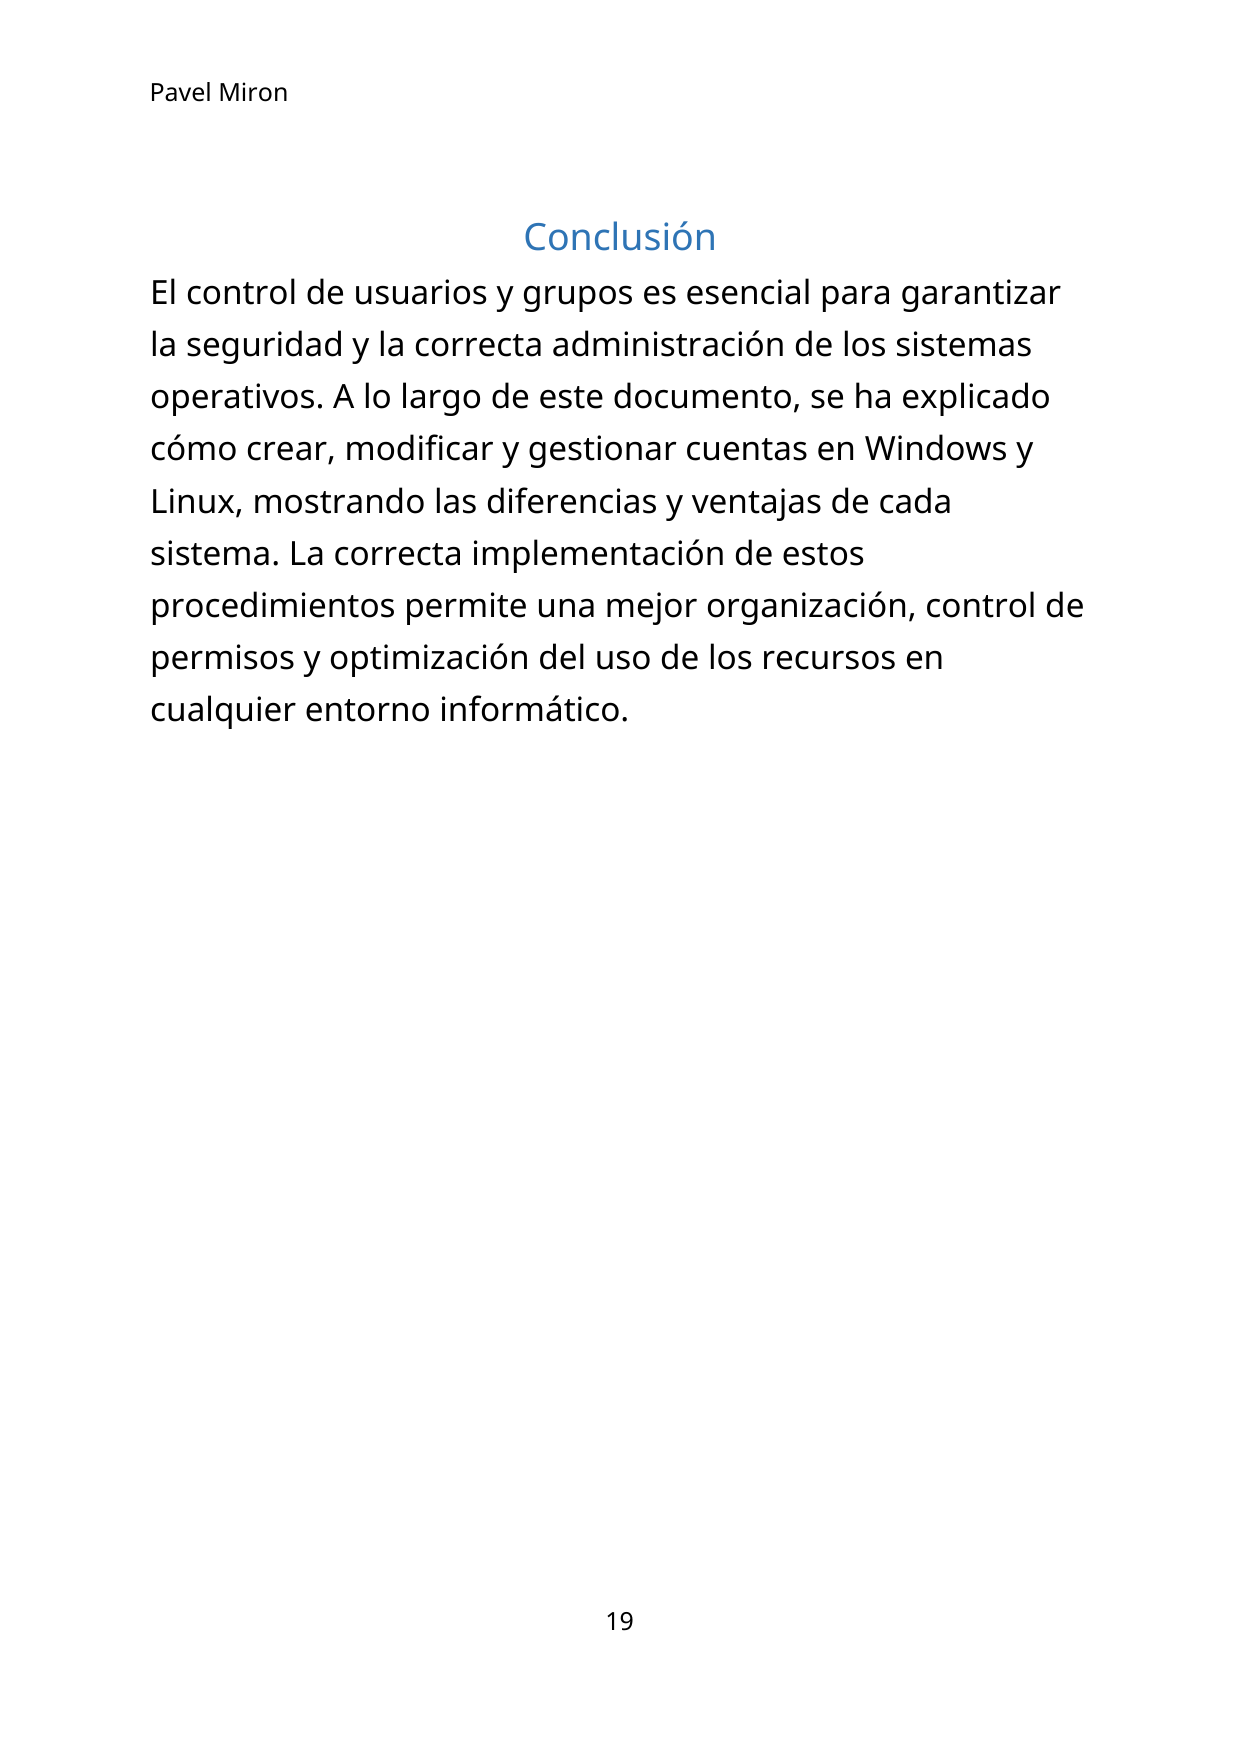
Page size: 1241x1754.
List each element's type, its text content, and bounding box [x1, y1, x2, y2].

subtitle Conclusión [150, 210, 1090, 261]
text El control de usuarios y grupos es esencial para garantizar la seguridad y la correcta administración de los sistemas operativos. A lo largo de este documento, se ha explicado cómo crear, modificar y gestionar cuentas en Windows y Linux, mostrando las diferencias y ventajas de cada sistema. La correcta implementación de estos procedimientos permite una mejor organización, control de permisos y optimización del uso de los recursos en cualquier entorno informático. [150, 269, 1090, 732]
